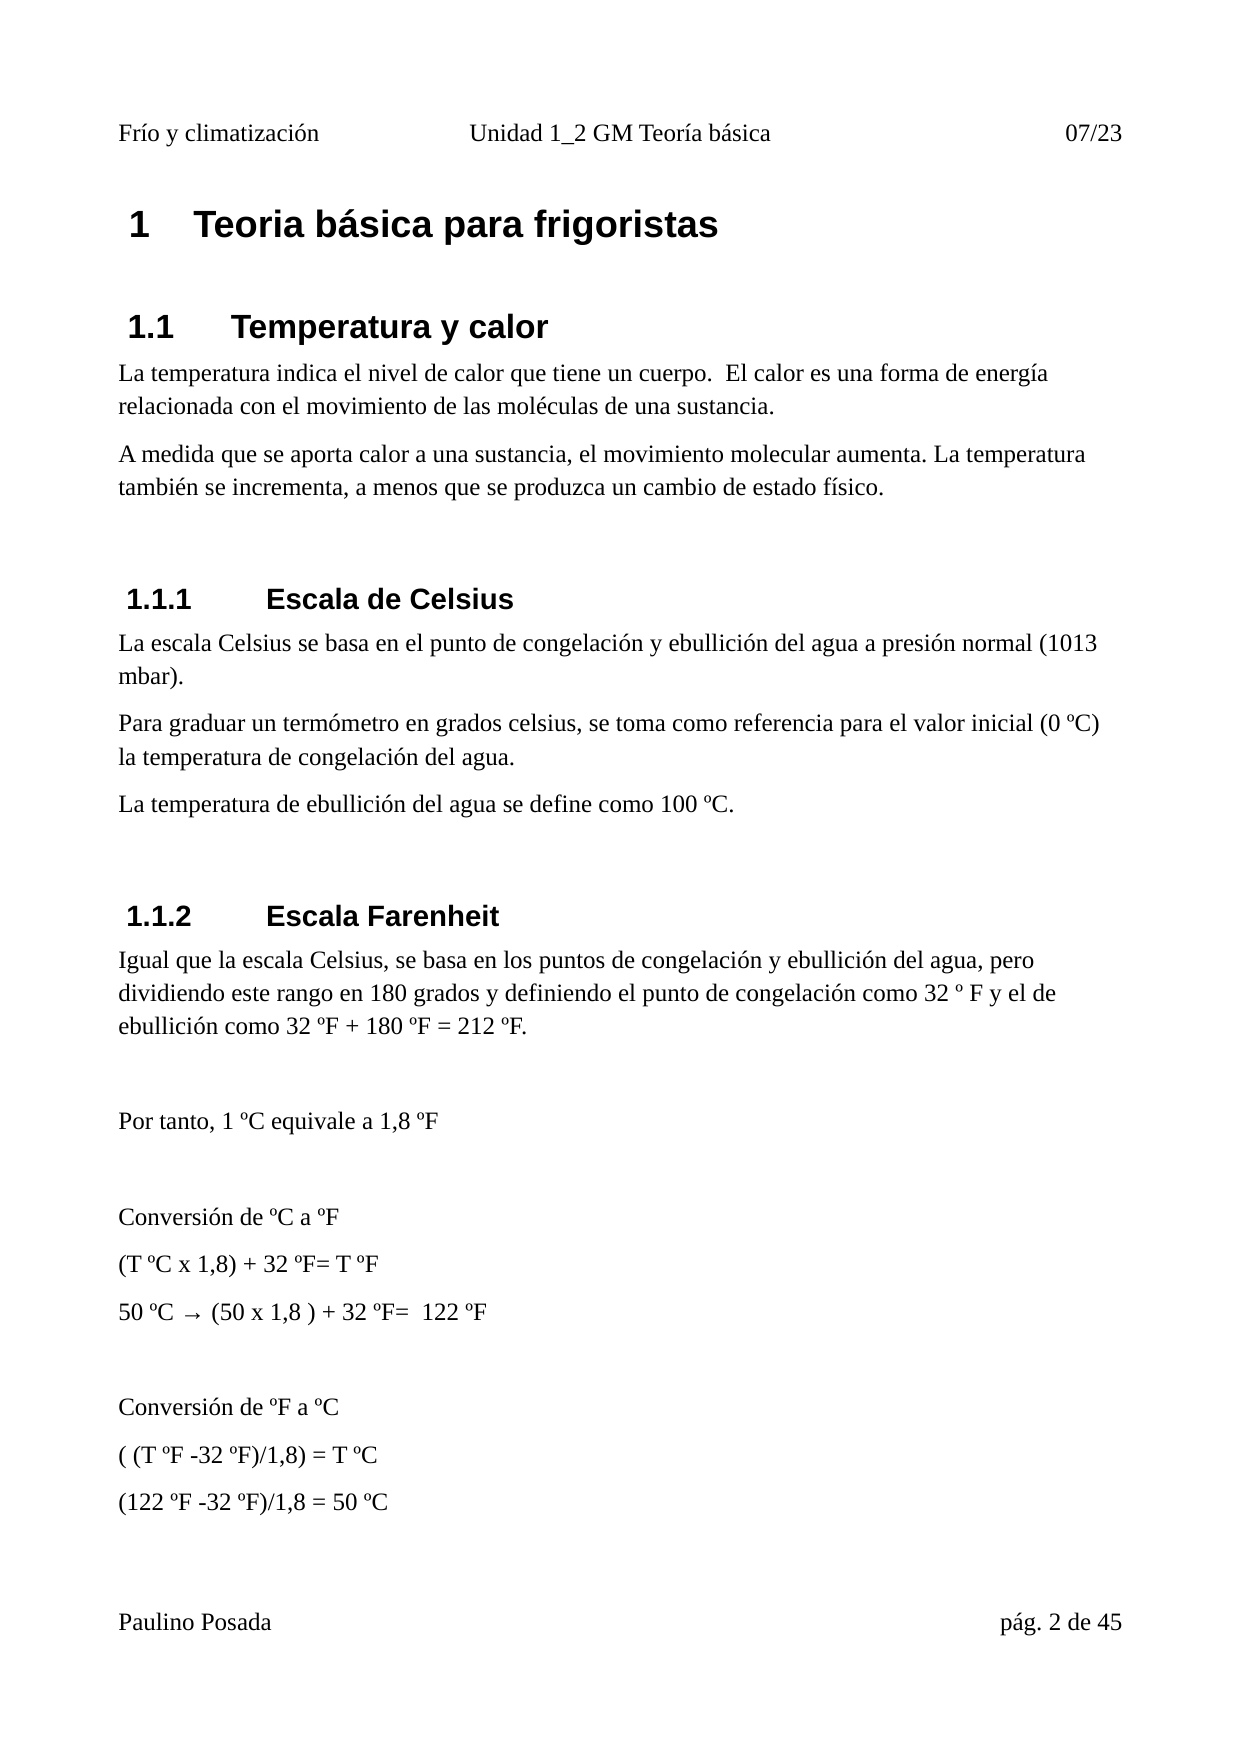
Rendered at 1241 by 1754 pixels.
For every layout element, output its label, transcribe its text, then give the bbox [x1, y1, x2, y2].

text (T ºC x 1,8) + 32 ºF= T ºF [118, 1249, 1122, 1278]
text ( (T ºF -32 ºF)/1,8) = T ºC [118, 1440, 1122, 1468]
text Para graduar un termómetro en grados celsius, se toma como referencia para el valor inicial (0 ºC) la temperatura de congelación del agua. [118, 708, 1122, 770]
subtitle Escala de Celsius [118, 582, 1122, 615]
subtitle Escala Farenheit [118, 899, 1122, 933]
subtitle Temperatura y calor [118, 307, 1122, 346]
text La escala Celsius se basa en el punto de congelación y ebullición del agua a presión normal (1013 mbar). [118, 628, 1122, 690]
text 50 ºC → (50 x 1,8 ) + 32 ºF= 122 ºF [118, 1297, 1122, 1326]
text Igual que la escala Celsius, se basa en los puntos de congelación y ebullición del agua, pero dividiendo este rango en 180 grados y definiendo el punto de congelación como 32 º F y el de ebullición como 32 ºF + 180 ºF = 212 ºF. [118, 945, 1122, 1040]
subtitle Teoria básica para frigoristas [118, 201, 1122, 245]
text Conversión de ºC a ºF [118, 1202, 1122, 1230]
text A medida que se aporta calor a una sustancia, el movimiento molecular aumenta. La temperatura también se incrementa, a menos que se produzca un cambio de estado físico. [118, 439, 1122, 501]
text (122 ºF -32 ºF)/1,8 = 50 ºC [118, 1487, 1122, 1516]
text La temperatura de ebullición del agua se define como 100 ºC. [118, 789, 1122, 818]
text Por tanto, 1 ºC equivale a 1,8 ºF [118, 1106, 1122, 1135]
text Conversión de ºF a ºC [118, 1392, 1122, 1421]
text La temperatura indica el nivel de calor que tiene un cuerpo. El calor es una forma de energía relacionada con el movimiento de las moléculas de una sustancia. [118, 358, 1122, 420]
